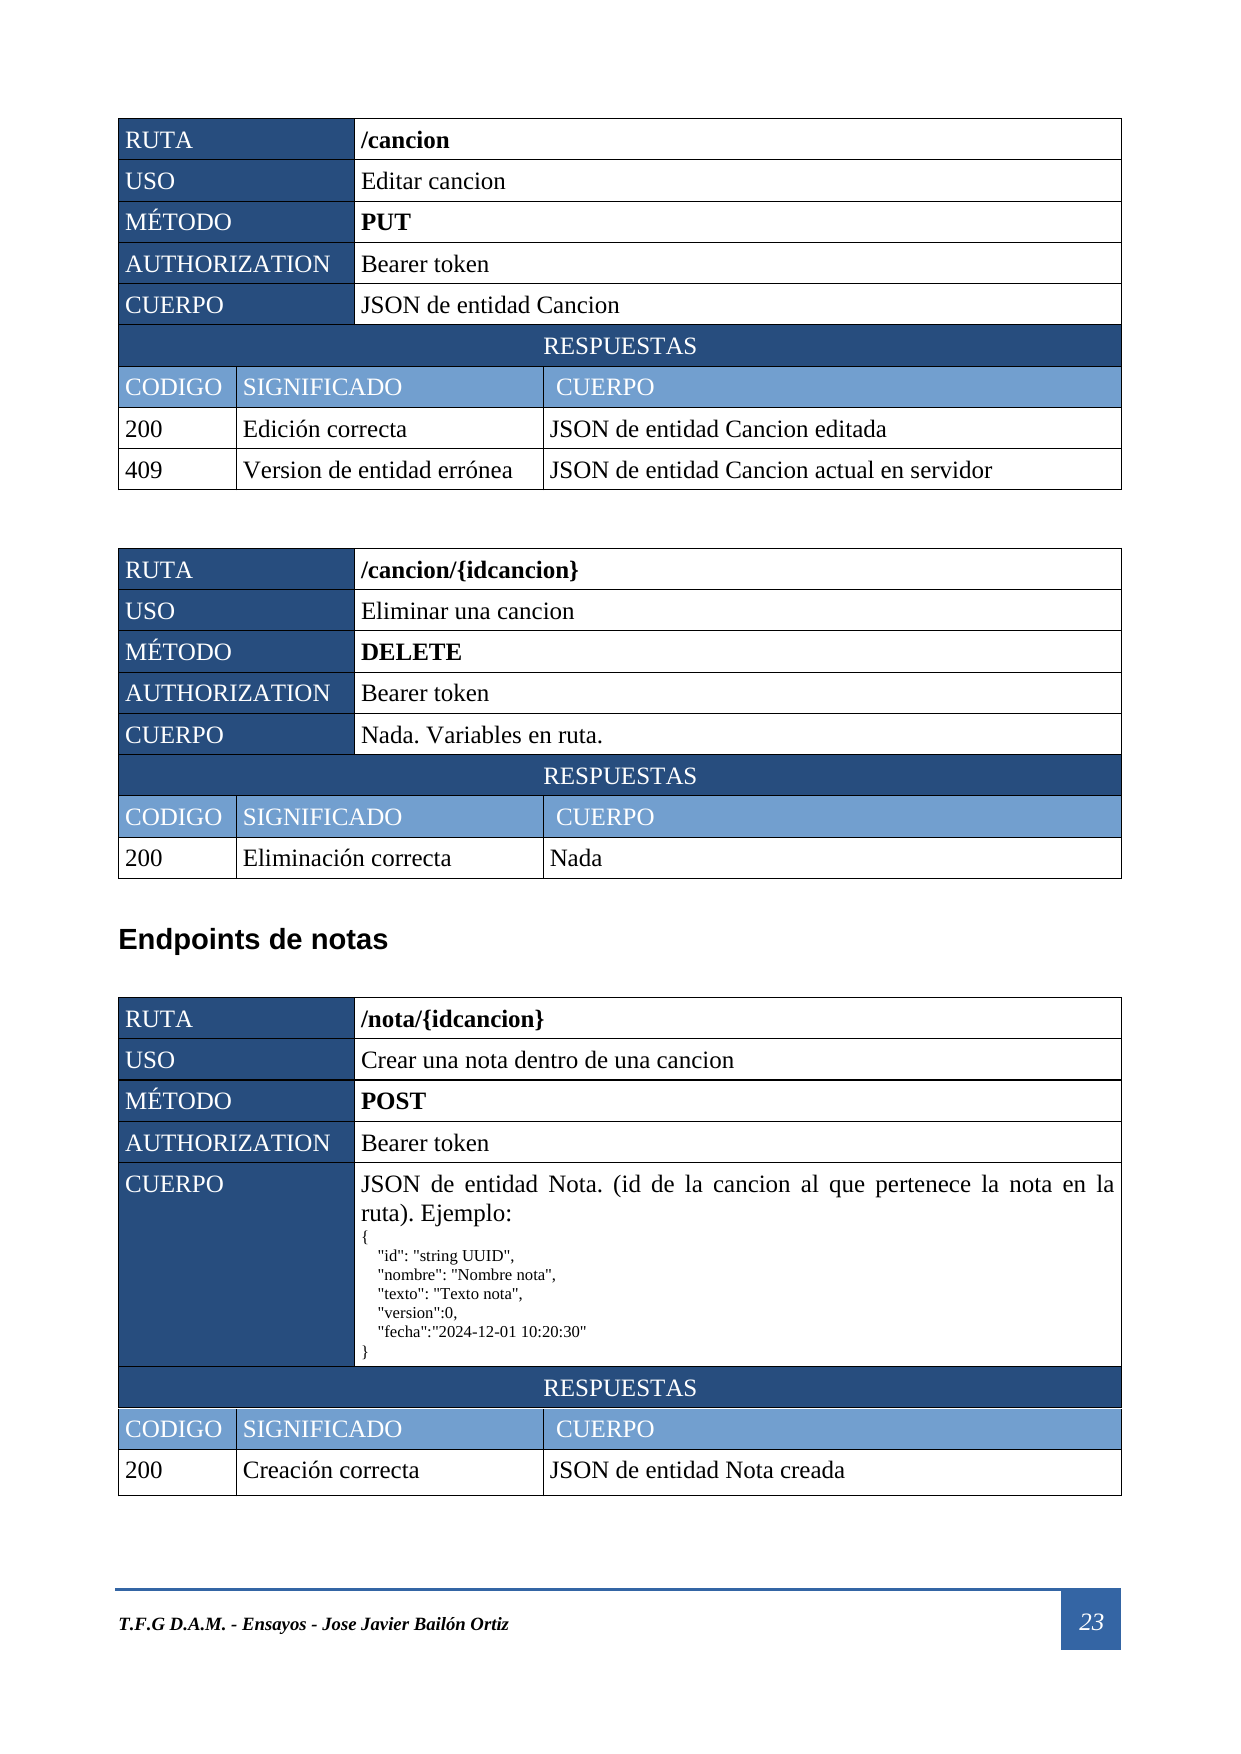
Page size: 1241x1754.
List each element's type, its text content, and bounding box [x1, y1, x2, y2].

table_cell CUERPO [119, 714, 354, 754]
table_cell RESPUESTAS [119, 755, 1121, 795]
table_cell 200 [119, 838, 236, 878]
table_header /nota/{idcancion} [355, 998, 1121, 1038]
table_cell CODIGO [119, 796, 236, 837]
table_cell CUERPO [544, 1409, 1121, 1449]
table_cell 200 [119, 408, 236, 448]
table_cell MÉTODO [119, 202, 354, 242]
table_header RUTA [119, 549, 354, 589]
table_cell AUTHORIZATION [119, 243, 354, 283]
table_cell RESPUESTAS [119, 1367, 1121, 1407]
table_cell Crear una nota dentro de una cancion [355, 1039, 1121, 1079]
table_cell CUERPO [544, 796, 1121, 837]
table_cell Creación correcta [237, 1450, 543, 1495]
table_cell JSON de entidad Cancion [355, 284, 1121, 324]
table_cell JSON de entidad Cancion editada [544, 408, 1121, 448]
table_cell Nada. Variables en ruta. [355, 714, 1121, 754]
table_cell JSON de entidad Nota creada [544, 1450, 1121, 1495]
table_cell Bearer token [355, 673, 1121, 713]
table_cell SIGNIFICADO [237, 796, 543, 837]
table_cell JSON de entidad Cancion actual en servidor [544, 449, 1121, 489]
table_cell PUT [355, 202, 1121, 242]
table_cell Eliminar una cancion [355, 590, 1121, 630]
table_cell MÉTODO [119, 1081, 354, 1121]
table_cell SIGNIFICADO [237, 367, 543, 407]
table_cell MÉTODO [119, 631, 354, 672]
table_cell 200 [119, 1450, 236, 1495]
table_cell USO [119, 1039, 354, 1079]
table_cell SIGNIFICADO [237, 1409, 543, 1449]
table_cell Edición correcta [237, 408, 543, 448]
table_cell Bearer token [355, 243, 1121, 283]
table_cell DELETE [355, 631, 1121, 672]
table_cell Version de entidad errónea [237, 449, 543, 489]
table_cell Editar cancion [355, 160, 1121, 201]
table_cell AUTHORIZATION [119, 673, 354, 713]
subtitle Endpoints de notas [118, 922, 1122, 956]
table_cell Eliminación correcta [237, 838, 543, 878]
table_cell Bearer token [355, 1122, 1121, 1162]
table_header RUTA [119, 119, 354, 159]
table_cell CUERPO [119, 284, 354, 324]
table_cell POST [355, 1081, 1121, 1121]
table_cell USO [119, 160, 354, 201]
table_cell CODIGO [119, 367, 236, 407]
table_header /cancion [355, 119, 1121, 159]
table_cell RESPUESTAS [119, 325, 1121, 366]
table_cell AUTHORIZATION [119, 1122, 354, 1162]
table_cell CUERPO [544, 367, 1121, 407]
table_cell USO [119, 590, 354, 630]
table_cell CODIGO [119, 1409, 236, 1449]
table_cell CUERPO [119, 1163, 354, 1366]
table_header RUTA [119, 998, 354, 1038]
table_header /cancion/{idcancion} [355, 549, 1121, 589]
table_cell 409 [119, 449, 236, 489]
table_cell JSON de entidad Nota. (id de la cancion al que pertenece la nota en la ruta). Ejemplo: { "id": "string UUID", "nombre": "Nombre nota", "texto": "Texto nota", "version":0, "fecha":"2024-12-01 10:20:30" } [355, 1163, 1121, 1366]
table_cell Nada [544, 838, 1121, 878]
